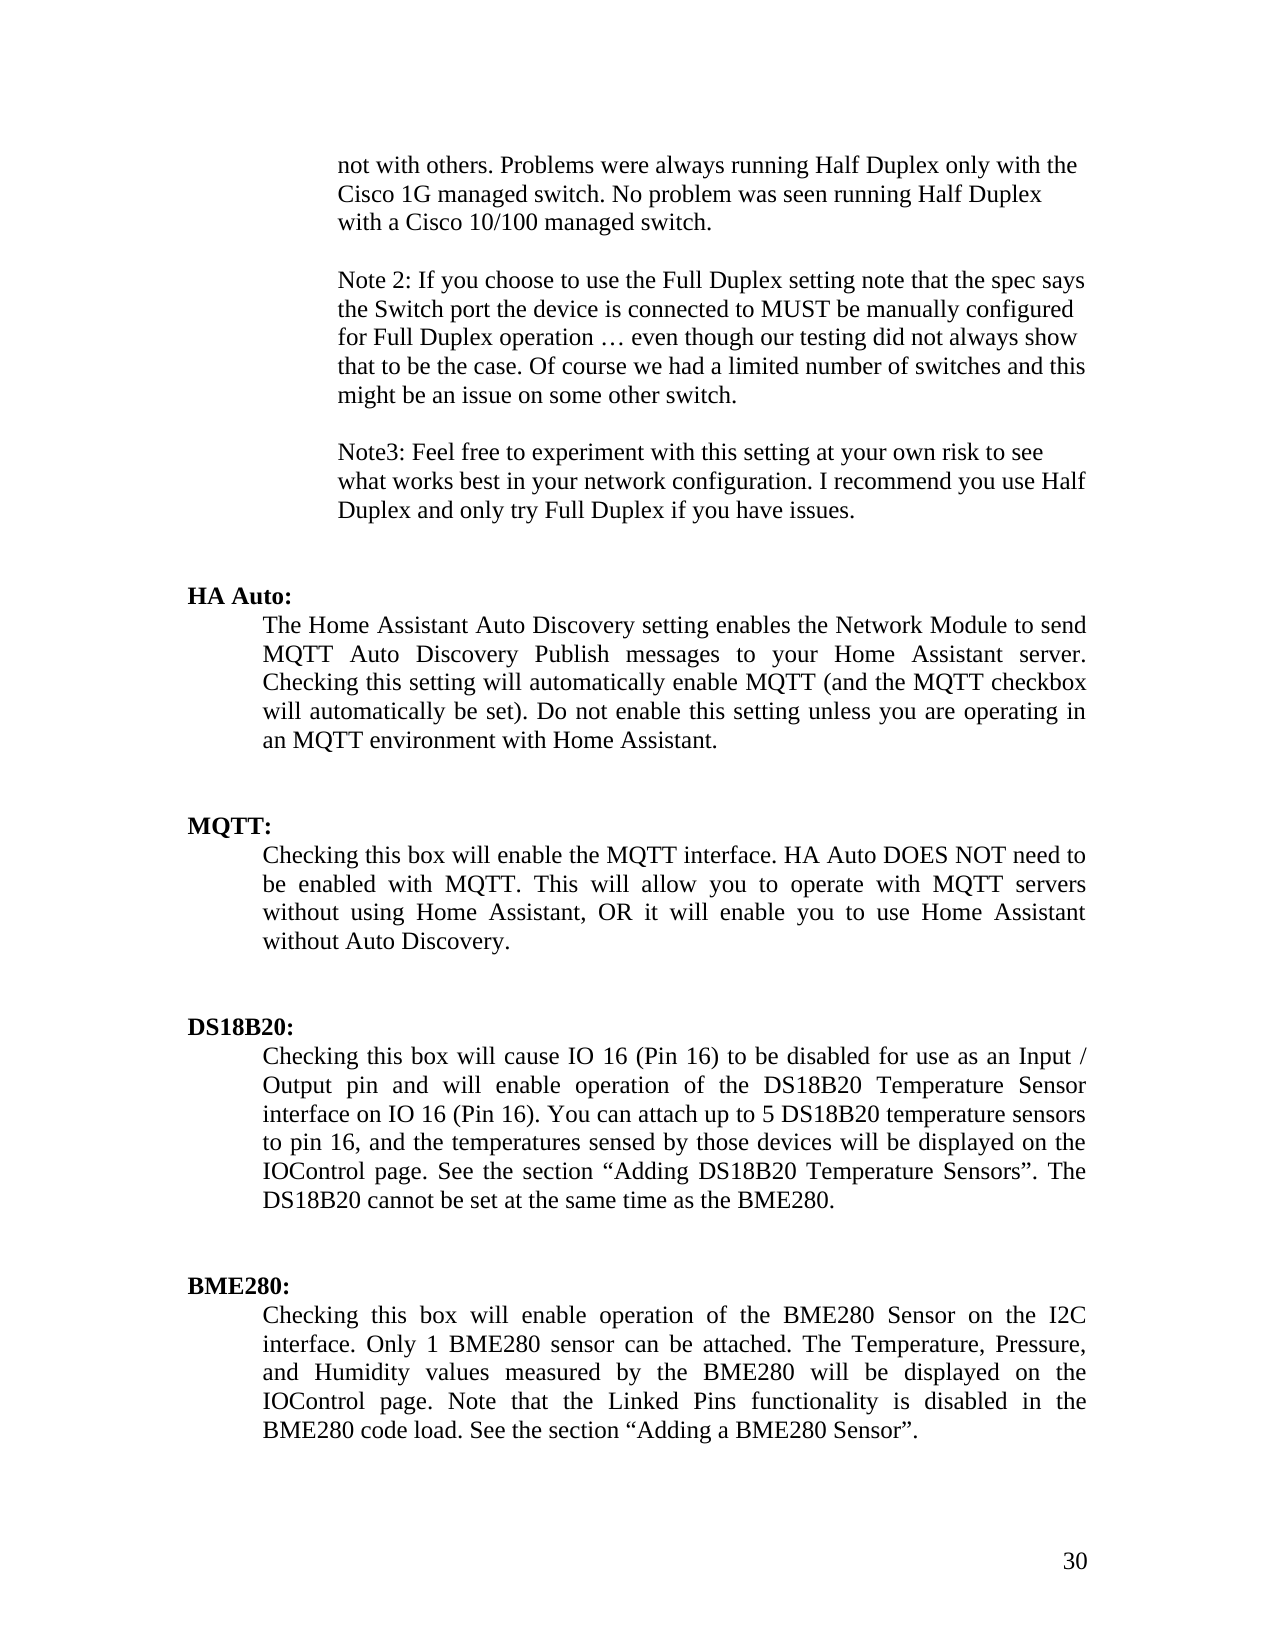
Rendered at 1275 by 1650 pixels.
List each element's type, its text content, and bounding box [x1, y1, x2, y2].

text Checking this box will cause IO 16 (Pin 16) to be disabled for use as an Input / Output pin and will enable operation of the DS18B20 Temperature Sensor interface on IO 16 (Pin 16). You can attach up to 5 DS18B20 temperature sensors to pin 16, and the temperatures sensed by those devices will be displayed on the IOControl page. See the section “Adding DS18B20 Temperature Sensors”. The DS18B20 cannot be set at the same time as the BME280. [262, 1041, 1087, 1214]
text Checking this box will enable the MQTT interface. HA Auto DOES NOT need to be enabled with MQTT. This will allow you to operate with MQTT servers without using Home Assistant, OR it will enable you to use Home Assistant without Auto Discovery. [262, 840, 1087, 955]
text not with others. Problems were always running Half Duplex only with the Cisco 1G managed switch. No problem was seen running Half Duplex with a Cisco 10/100 managed switch. [337, 150, 1087, 236]
text DS18B20: [187, 1012, 1087, 1041]
text Note3: Feel free to experiment with this setting at your own risk to see what works best in your network configuration. I recommend you use Half Duplex and only try Full Duplex if you have issues. [337, 437, 1087, 524]
text Checking this box will enable operation of the BME280 Sensor on the I2C interface. Only 1 BME280 sensor can be attached. The Temperature, Pressure, and Humidity values measured by the BME280 will be displayed on the IOControl page. Note that the Linked Pins functionality is disabled in the BME280 code load. See the section “Adding a BME280 Sensor”. [262, 1300, 1087, 1444]
text The Home Assistant Auto Discovery setting enables the Network Module to send MQTT Auto Discovery Publish messages to your Home Assistant server. Checking this setting will automatically enable MQTT (and the MQTT checkbox will automatically be set). Do not enable this setting unless you are operating in an MQTT environment with Home Assistant. [262, 610, 1087, 754]
text HA Auto: [187, 581, 1087, 610]
text Note 2: If you choose to use the Full Duplex setting note that the spec says the Switch port the device is connected to MUST be manually configured for Full Duplex operation … even though our testing did not always show that to be the case. Of course we had a limited number of switches and this might be an issue on some other switch. [337, 265, 1087, 409]
text BME280: [187, 1271, 1087, 1300]
text MQTT: [187, 811, 1087, 840]
